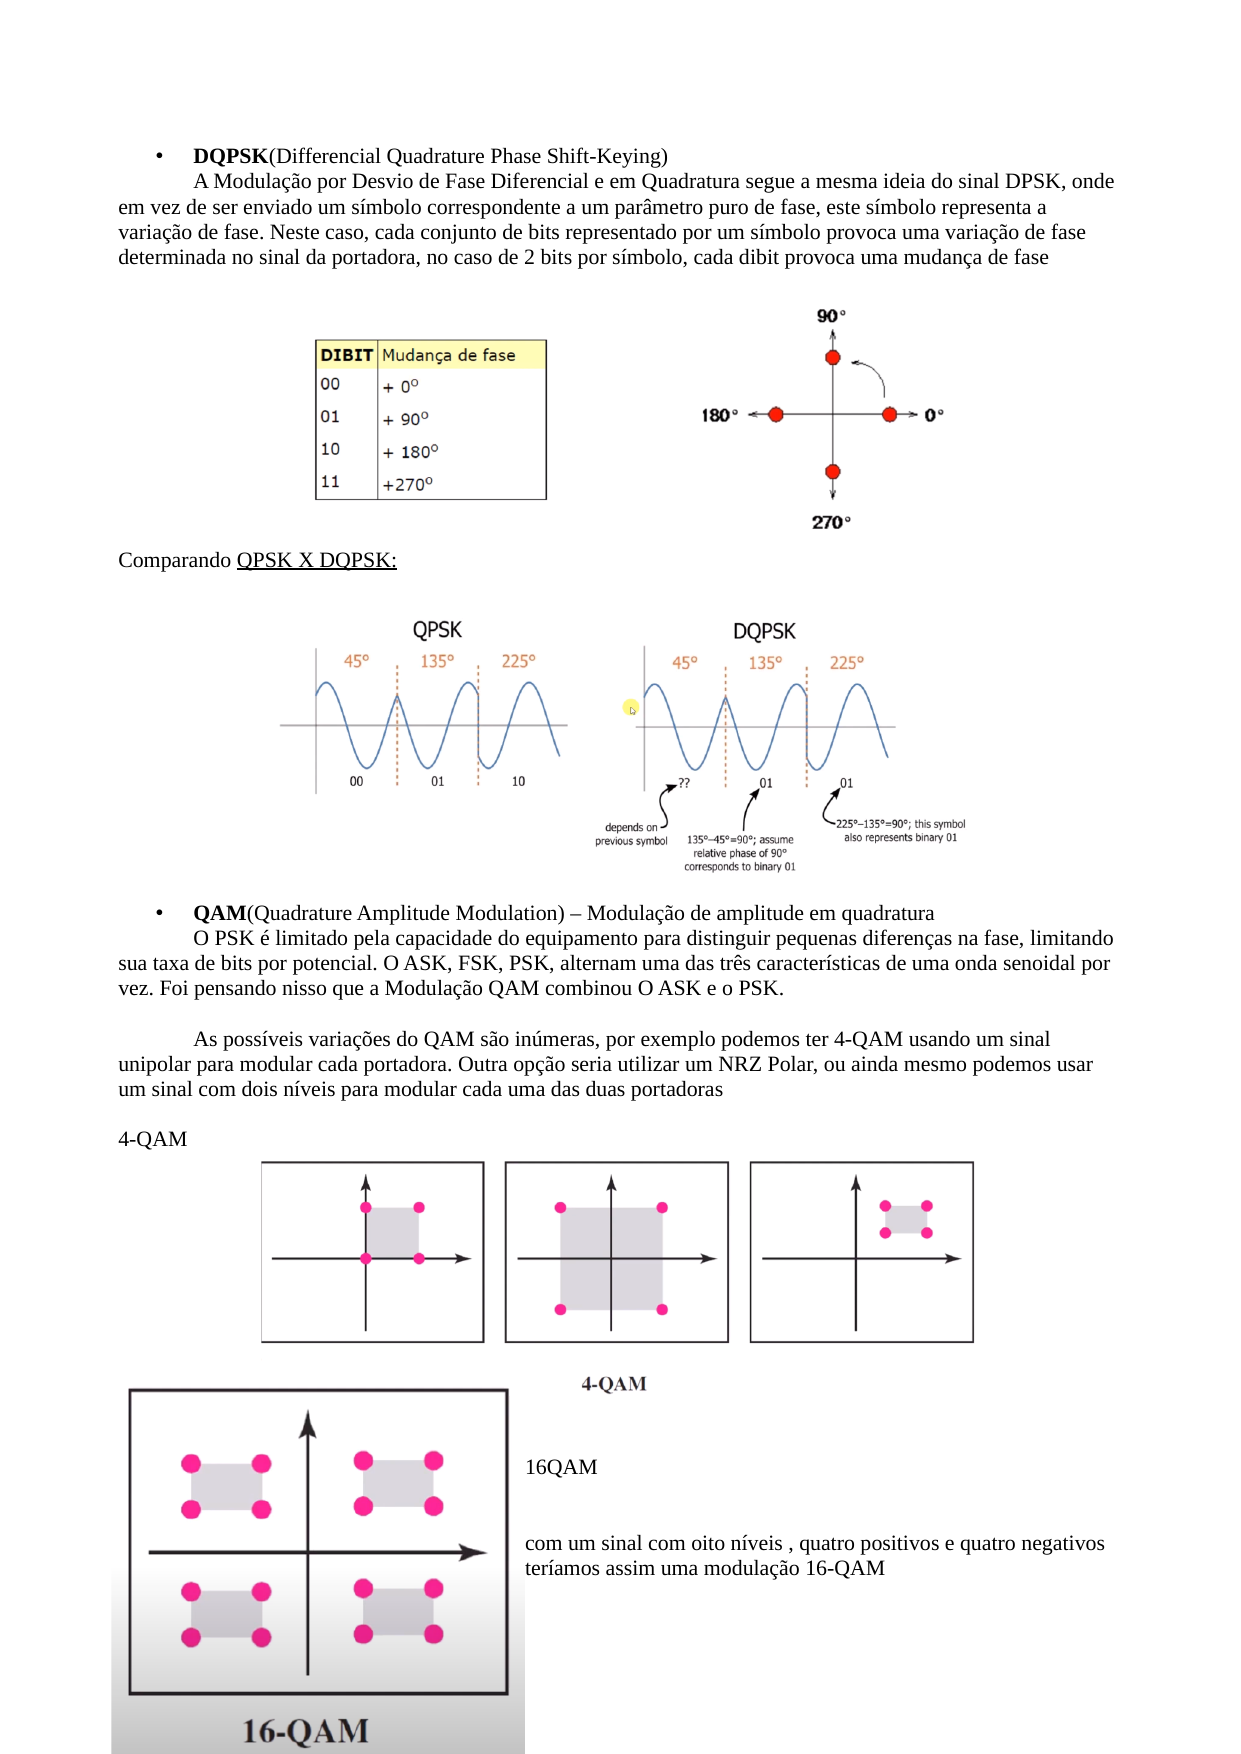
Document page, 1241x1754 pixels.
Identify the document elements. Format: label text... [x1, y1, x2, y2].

picture [295, 294, 945, 533]
list QAM(Quadrature Amplitude Modulation) – Modulação de amplitude em quadratura [156, 899, 1122, 925]
text As possíveis variações do QAM são inúmeras, por exemplo podemos ter 4-QAM usando um sinal unipolar para modular cada portadora. Outra opção seria utilizar um NRZ Polar, ou ainda mesmo podemos usar um sinal com dois níveis para modular cada uma das duas portadoras [118, 1026, 1122, 1101]
text O PSK é limitado pela capacidade do equipamento para distinguir pequenas diferenças na fase, limitando sua taxa de bits por potencial. O ASK, FSK, PSK, alternam uma das três características de uma onda senoidal por vez. Foi pensando nisso que a Modulação QAM combinou O ASK e o PSK. [118, 925, 1122, 1000]
text 4-QAM [118, 1126, 1122, 1152]
picture [111, 1154, 979, 1754]
text Comparando QPSK X DQPSK: [118, 547, 1122, 572]
text 16QAM [525, 1454, 1122, 1479]
picture [271, 600, 969, 875]
text com um sinal com oito níveis , quatro positivos e quatro negativos teríamos assim uma modulação 16-QAM [525, 1530, 1122, 1580]
list DQPSK(Differencial Quadrature Phase Shift-Keying) [156, 143, 1122, 168]
text A Modulação por Desvio de Fase Diferencial e em Quadratura segue a mesma ideia do sinal DPSK, onde em vez de ser enviado um símbolo correspondente a um parâmetro puro de fase, este símbolo representa a variação de fase. Neste caso, cada conjunto de bits representado por um símbolo provoca uma variação de fase determinada no sinal da portadora, no caso de 2 bits por símbolo, cada dibit provoca uma mudança de fase [118, 168, 1122, 269]
